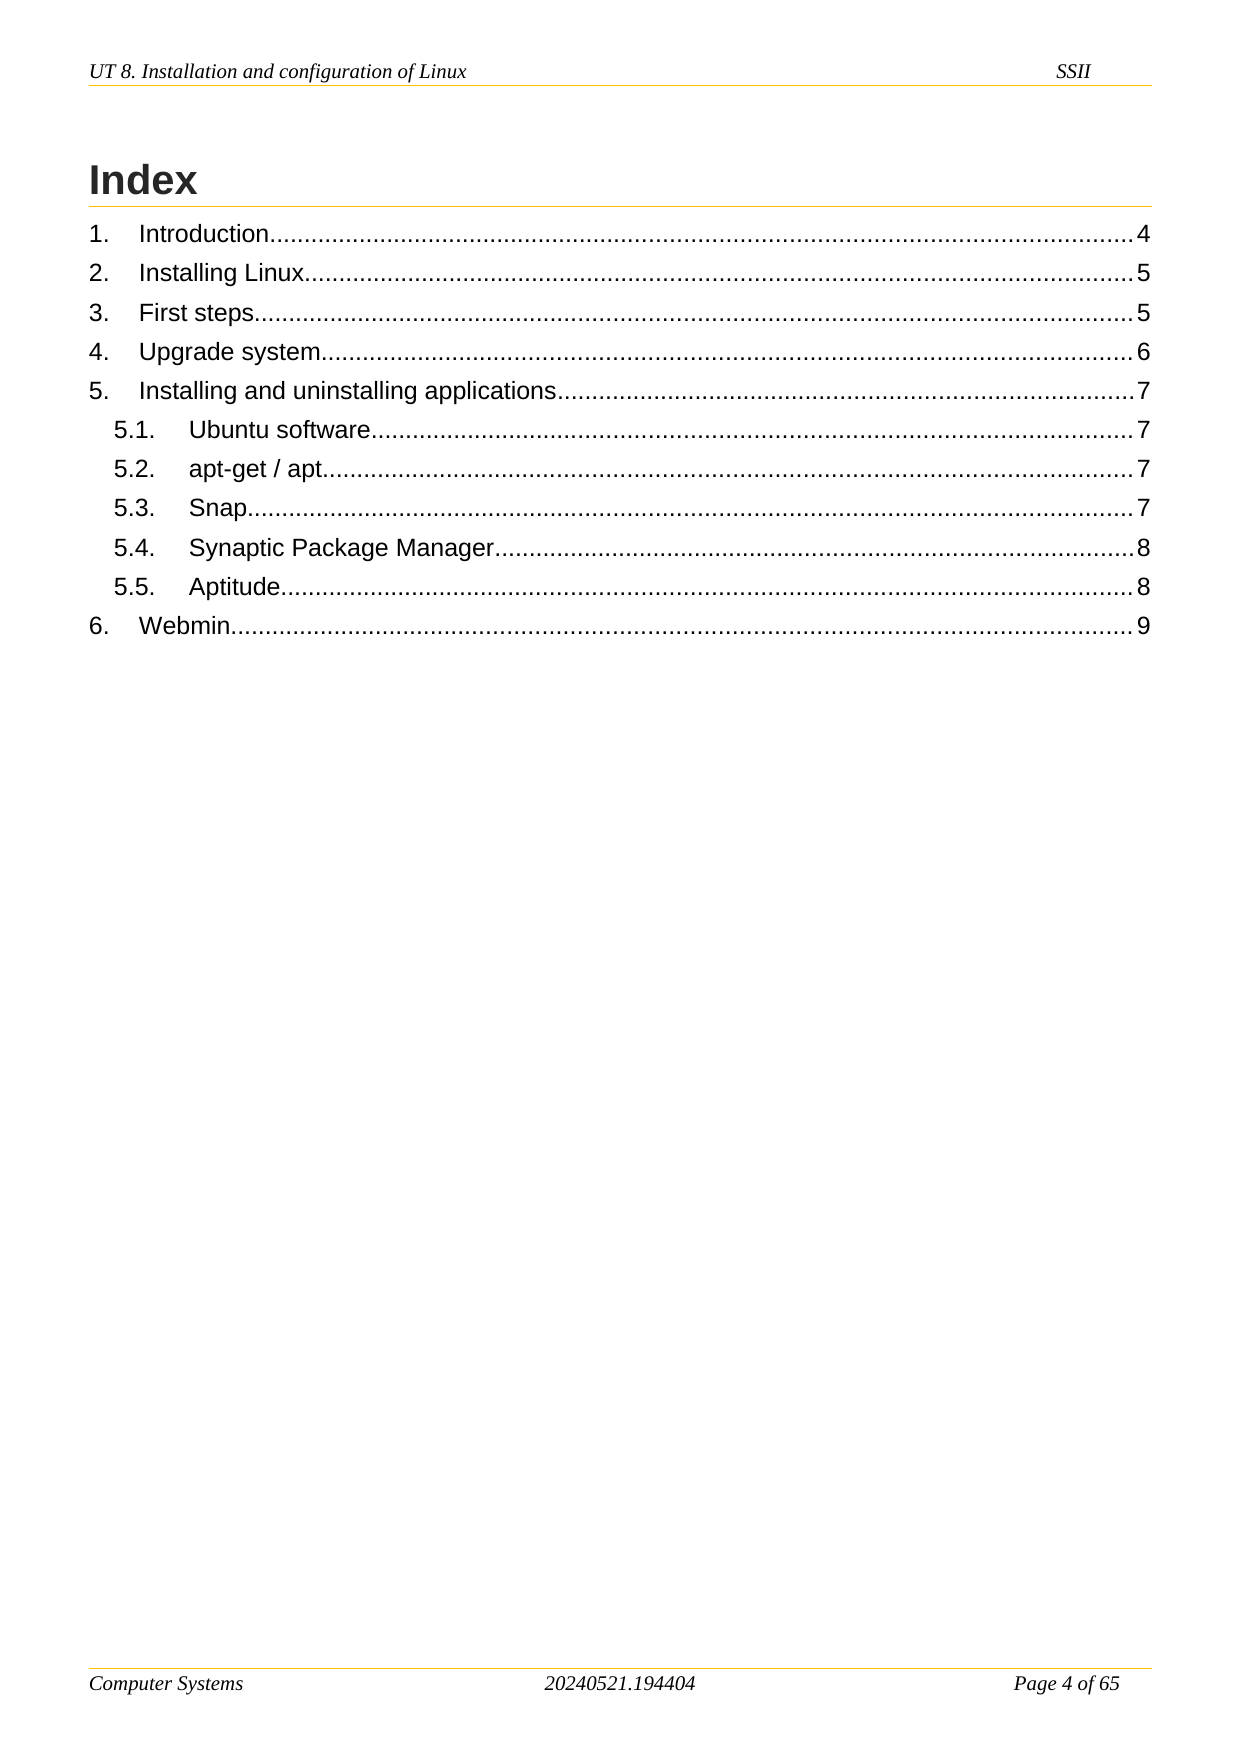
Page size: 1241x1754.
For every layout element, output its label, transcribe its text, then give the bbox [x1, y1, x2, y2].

text 4. Upgrade system 6 [89, 337, 1152, 365]
text 5.4. Synaptic Package Manager 8 [114, 532, 1152, 561]
text 2. Installing Linux 5 [89, 258, 1152, 287]
text 5. Installing and uninstalling applications 7 [89, 376, 1152, 404]
text 5.1. Ubuntu software 7 [114, 415, 1152, 444]
text 5.2. apt-get / apt 7 [114, 454, 1152, 483]
text 5.5. Aptitude 8 [114, 572, 1152, 600]
text 6. Webmin 9 [89, 611, 1152, 639]
text 5.3. Snap 7 [114, 493, 1152, 522]
text 3. First steps 5 [89, 297, 1152, 326]
text Index [89, 156, 1152, 206]
text 1. Introduction 4 [89, 219, 1152, 248]
